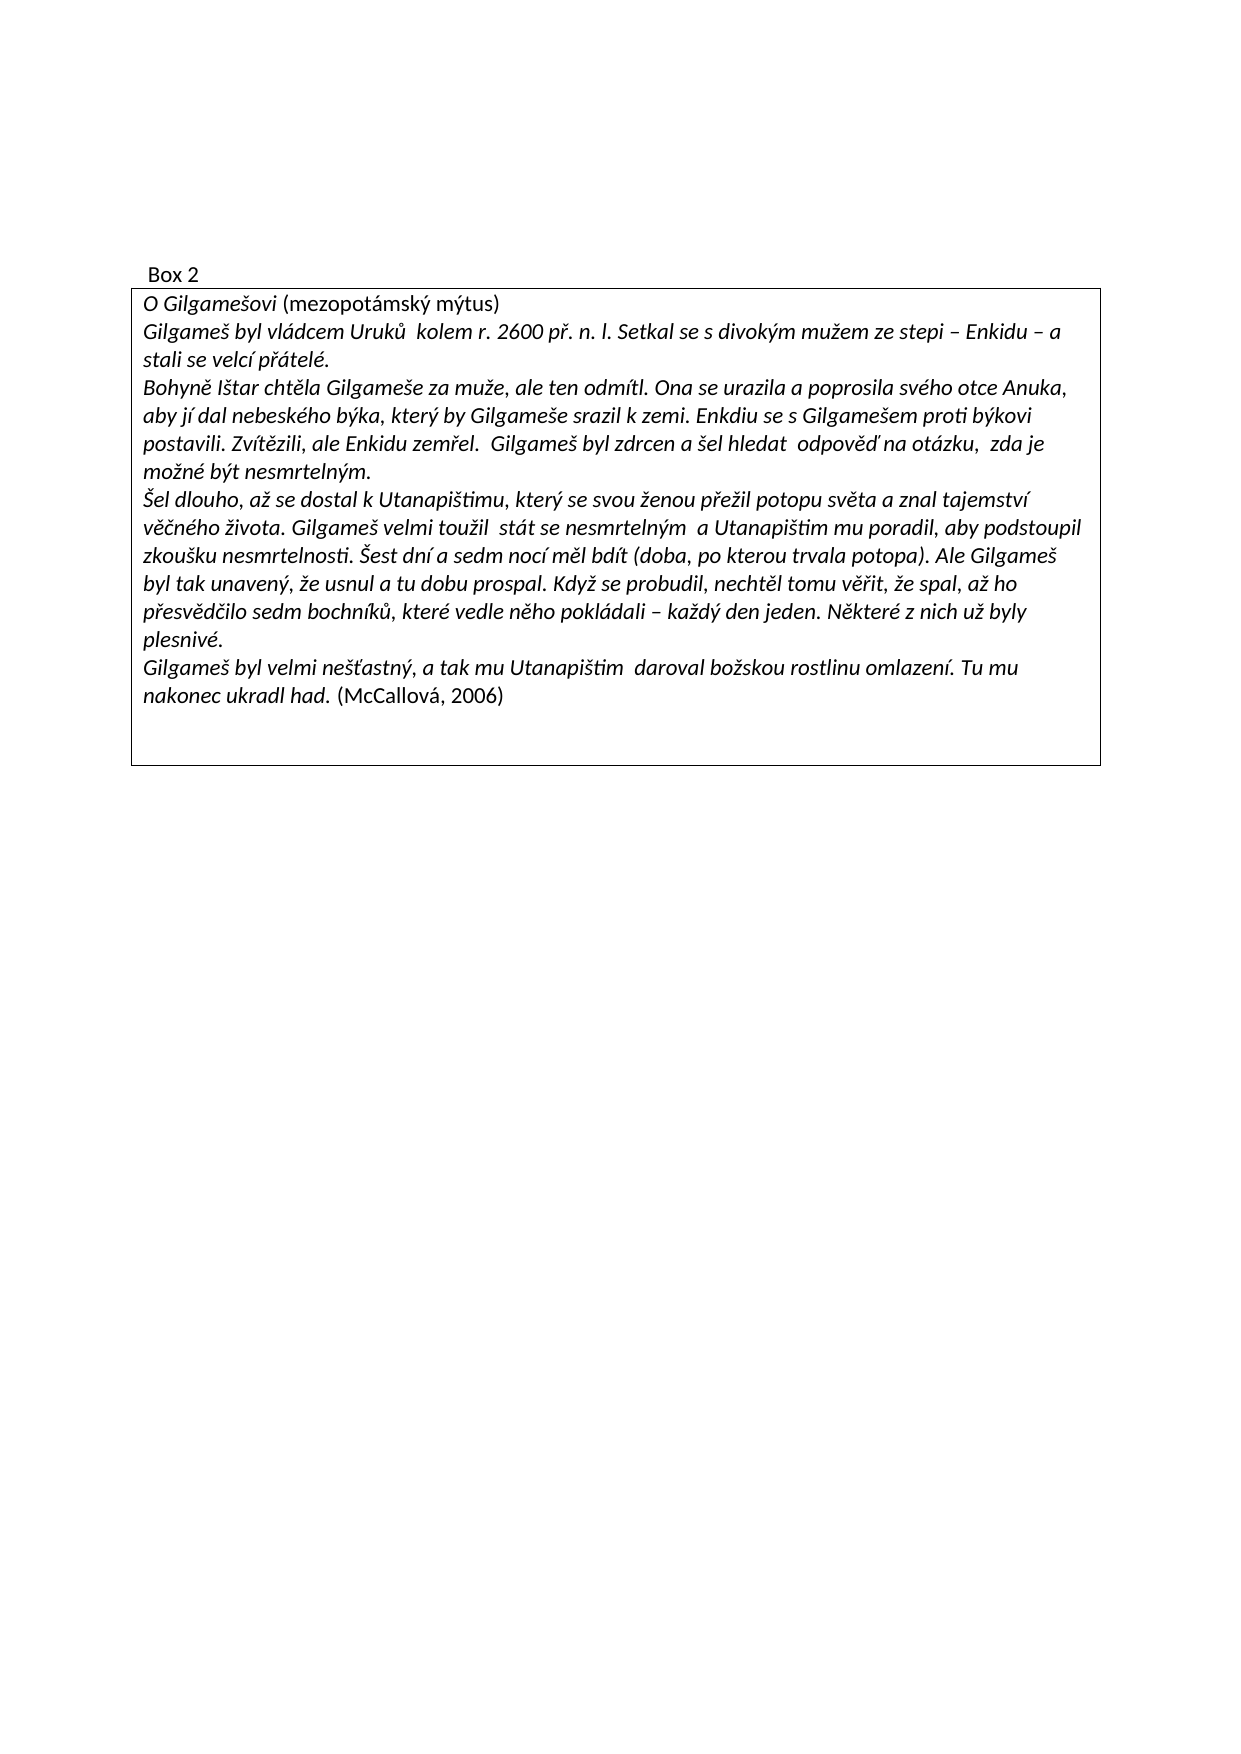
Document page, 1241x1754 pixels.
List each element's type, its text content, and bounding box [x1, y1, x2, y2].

table_header O Gilgamešovi (mezopotámský mýtus) Gilgameš byl vládcem Uruků kolem r. 2600 př. n. l. Setkal se s divokým mužem ze stepi – Enkidu – a stali se velcí přátelé. Bohyně Ištar chtěla Gilgameše za muže, ale ten odmítl. Ona se urazila a poprosila svého otce Anuka, aby jí dal nebeského býka, který by Gilgameše srazil k zemi. Enkdiu se s Gilgamešem proti býkovi postavili. Zvítězili, ale Enkidu zemřel. Gilgameš byl zdrcen a šel hledat odpověď na otázku, zda je možné být nesmrtelným. Šel dlouho, až se dostal k Utanapištimu, který se svou ženou přežil potopu světa a znal tajemství věčného života. Gilgameš velmi toužil stát se nesmrtelným a Utanapištim mu poradil, aby podstoupil zkoušku nesmrtelnosti. Šest dní a sedm nocí měl bdít (doba, po kterou trvala potopa). Ale Gilgameš byl tak unavený, že usnul a tu dobu prospal. Když se probudil, nechtěl tomu věřit, že spal, až ho přesvědčilo sedm bochníků, které vedle něho pokládali – každý den jeden. Některé z nich už byly plesnivé. Gilgameš byl velmi nešťastný, a tak mu Utanapištim daroval božskou rostlinu omlazení. Tu mu nakonec ukradl had. (McCallová, 2006) [132, 289, 1100, 765]
text Box 2 [148, 260, 1093, 288]
